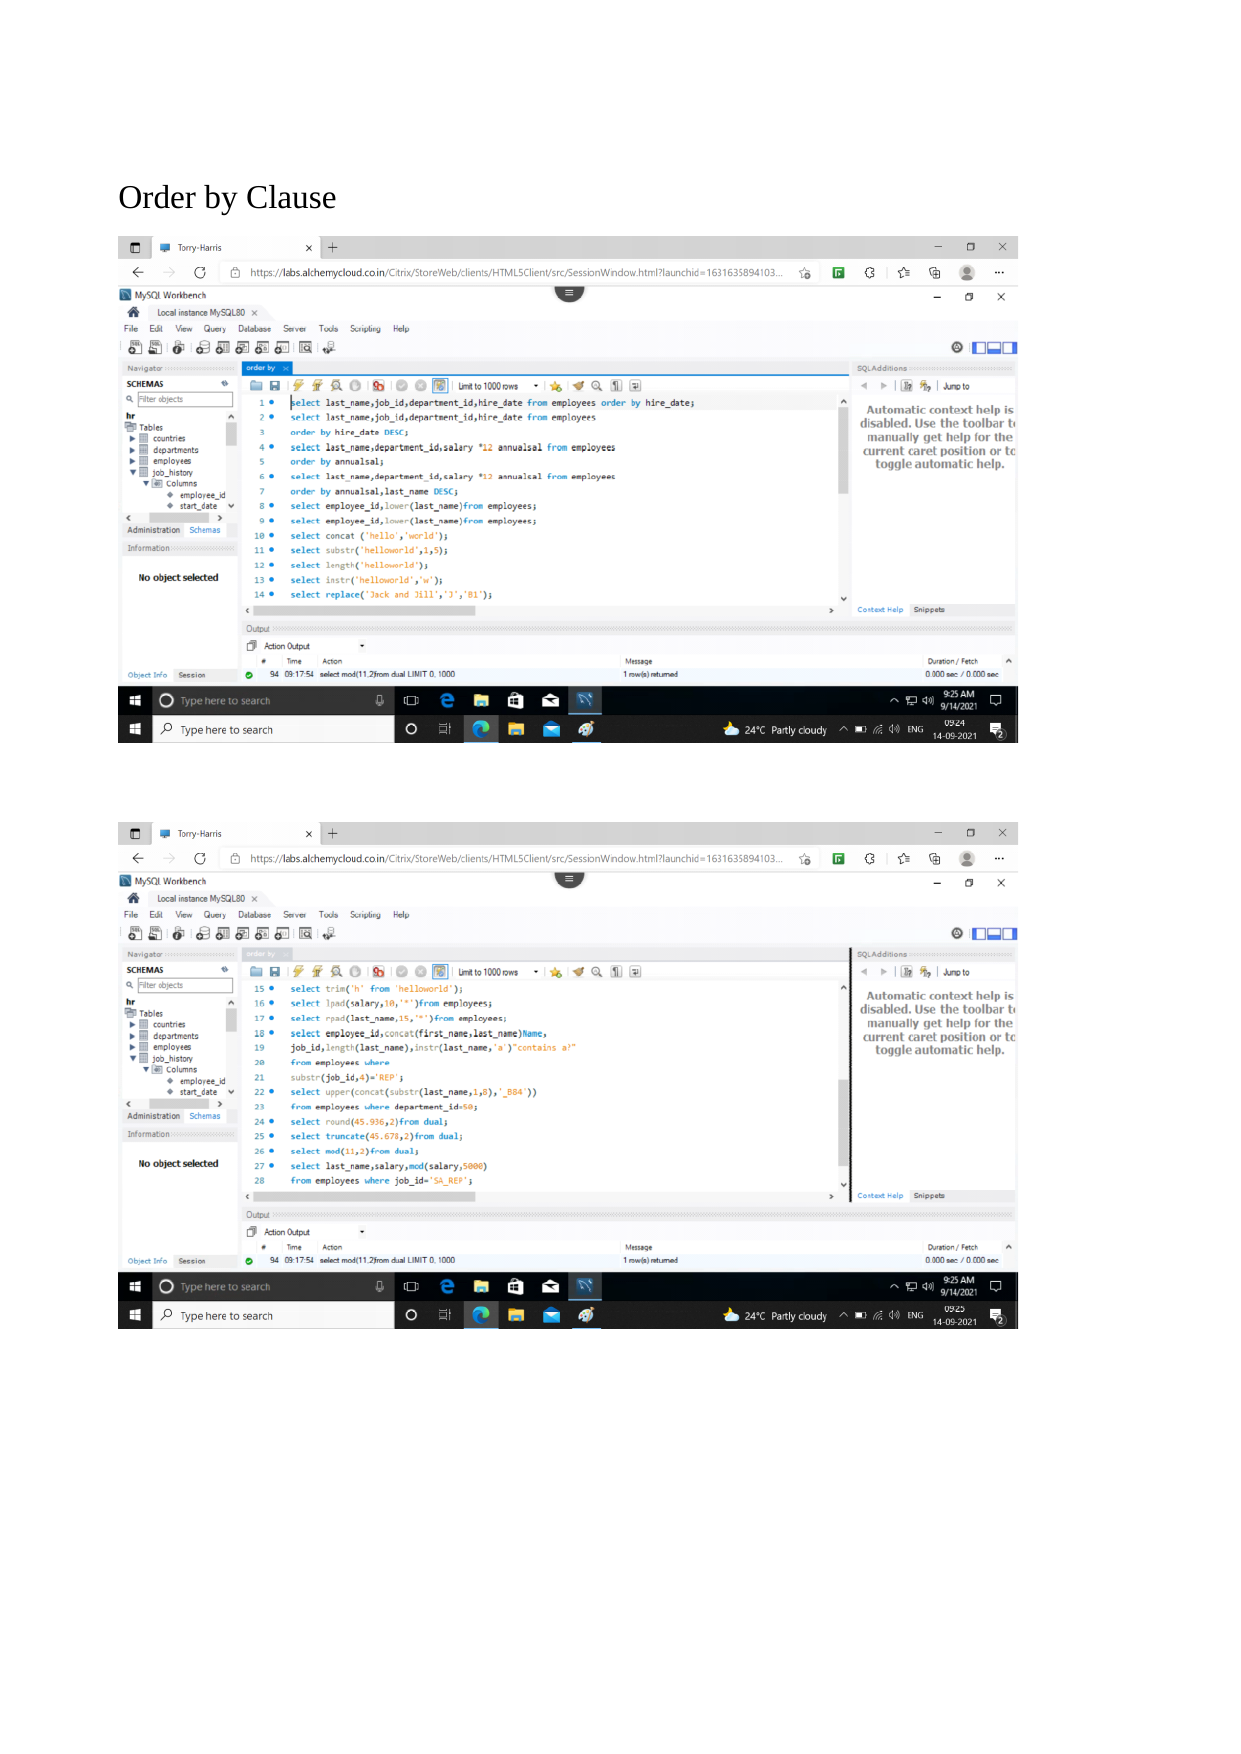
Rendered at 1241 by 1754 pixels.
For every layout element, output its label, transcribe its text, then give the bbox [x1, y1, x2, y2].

text Order by Clause [118, 177, 1122, 216]
